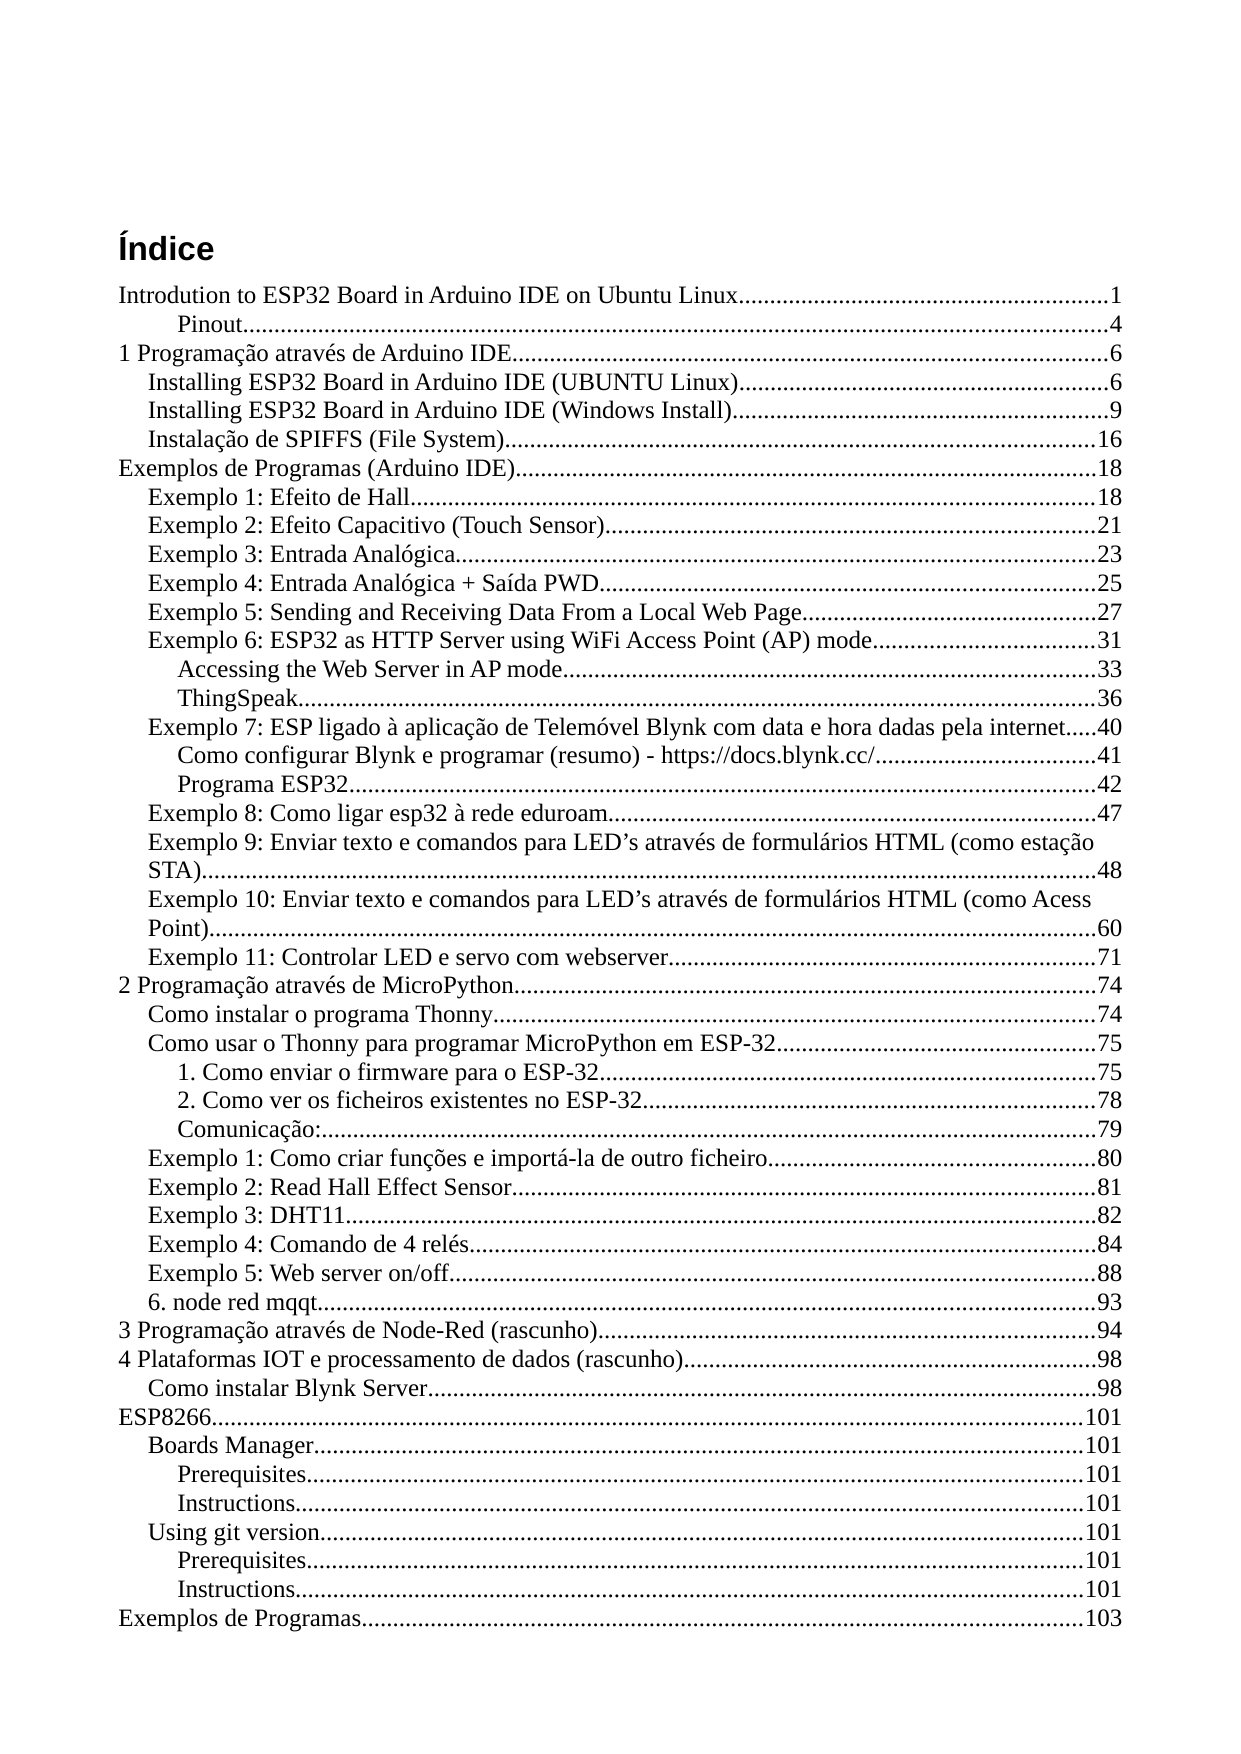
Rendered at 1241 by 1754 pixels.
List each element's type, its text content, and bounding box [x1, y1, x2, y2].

text Instructions 101 [177, 1488, 1122, 1517]
text Introdution to ESP32 Board in Arduino IDE on Ubuntu Linux 1 [118, 280, 1122, 309]
text ESP8266 101 [118, 1402, 1122, 1430]
text Exemplo 9: Enviar texto e comandos para LED’s através de formulários HTML (como estação STA) 48 [148, 827, 1122, 884]
text Installing ESP32 Board in Arduino IDE (UBUNTU Linux) 6 [148, 367, 1122, 395]
text Prerequisites 101 [177, 1459, 1122, 1488]
text Boards Manager 101 [148, 1430, 1122, 1459]
text Exemplo 3: DHT11 82 [148, 1200, 1122, 1229]
text 2. Como ver os ficheiros existentes no ESP-32 78 [177, 1085, 1122, 1114]
text 1. Como enviar o firmware para o ESP-32 75 [177, 1057, 1122, 1085]
text Exemplo 6: ESP32 as HTTP Server using WiFi Access Point (AP) mode 31 [148, 625, 1122, 654]
text 3 Programação através de Node-Red (rascunho) 94 [118, 1315, 1122, 1344]
text Instalação de SPIFFS (File System) 16 [148, 424, 1122, 453]
text Exemplos de Programas 103 [118, 1603, 1122, 1632]
text Pinout 4 [177, 309, 1122, 338]
text Exemplo 1: Como criar funções e importá-la de outro ficheiro 80 [148, 1143, 1122, 1172]
text Exemplo 5: Sending and Receiving Data From a Local Web Page 27 [148, 597, 1122, 625]
text 1 Programação através de Arduino IDE 6 [118, 338, 1122, 367]
text Comunicação: 79 [177, 1114, 1122, 1143]
text Exemplo 10: Enviar texto e comandos para LED’s através de formulários HTML (como Acess Point) 60 [148, 884, 1122, 942]
text Prerequisites 101 [177, 1545, 1122, 1574]
text Exemplo 2: Efeito Capacitivo (Touch Sensor) 21 [148, 510, 1122, 539]
text Using git version 101 [148, 1517, 1122, 1545]
text Installing ESP32 Board in Arduino IDE (Windows Install) 9 [148, 395, 1122, 424]
text Exemplo 2: Read Hall Effect Sensor 81 [148, 1172, 1122, 1200]
text Exemplos de Programas (Arduino IDE) 18 [118, 453, 1122, 482]
text Como instalar Blynk Server 98 [148, 1373, 1122, 1402]
text Instructions 101 [177, 1574, 1122, 1603]
subtitle Índice [118, 229, 1122, 268]
text Como instalar o programa Thonny 74 [148, 999, 1122, 1028]
text Accessing the Web Server in AP mode 33 [177, 654, 1122, 683]
text Exemplo 8: Como ligar esp32 à rede eduroam 47 [148, 798, 1122, 827]
text Exemplo 3: Entrada Analógica 23 [148, 539, 1122, 568]
text 4 Plataformas IOT e processamento de dados (rascunho) 98 [118, 1344, 1122, 1373]
text Exemplo 4: Entrada Analógica + Saída PWD 25 [148, 568, 1122, 597]
text 2 Programação através de MicroPython 74 [118, 970, 1122, 999]
text Exemplo 1: Efeito de Hall 18 [148, 482, 1122, 510]
text Programa ESP32 42 [177, 769, 1122, 798]
text Exemplo 4: Comando de 4 relés 84 [148, 1229, 1122, 1258]
text Exemplo 11: Controlar LED e servo com webserver 71 [148, 942, 1122, 970]
text Como configurar Blynk e programar (resumo) - https://docs.blynk.cc/ 41 [177, 740, 1122, 769]
text ThingSpeak 36 [177, 683, 1122, 712]
text Como usar o Thonny para programar MicroPython em ESP-32 75 [148, 1028, 1122, 1057]
text 6. node red mqqt 93 [148, 1287, 1122, 1315]
text Exemplo 7: ESP ligado à aplicação de Telemóvel Blynk com data e hora dadas pela internet 40 [148, 712, 1122, 740]
text Exemplo 5: Web server on/off 88 [148, 1258, 1122, 1287]
